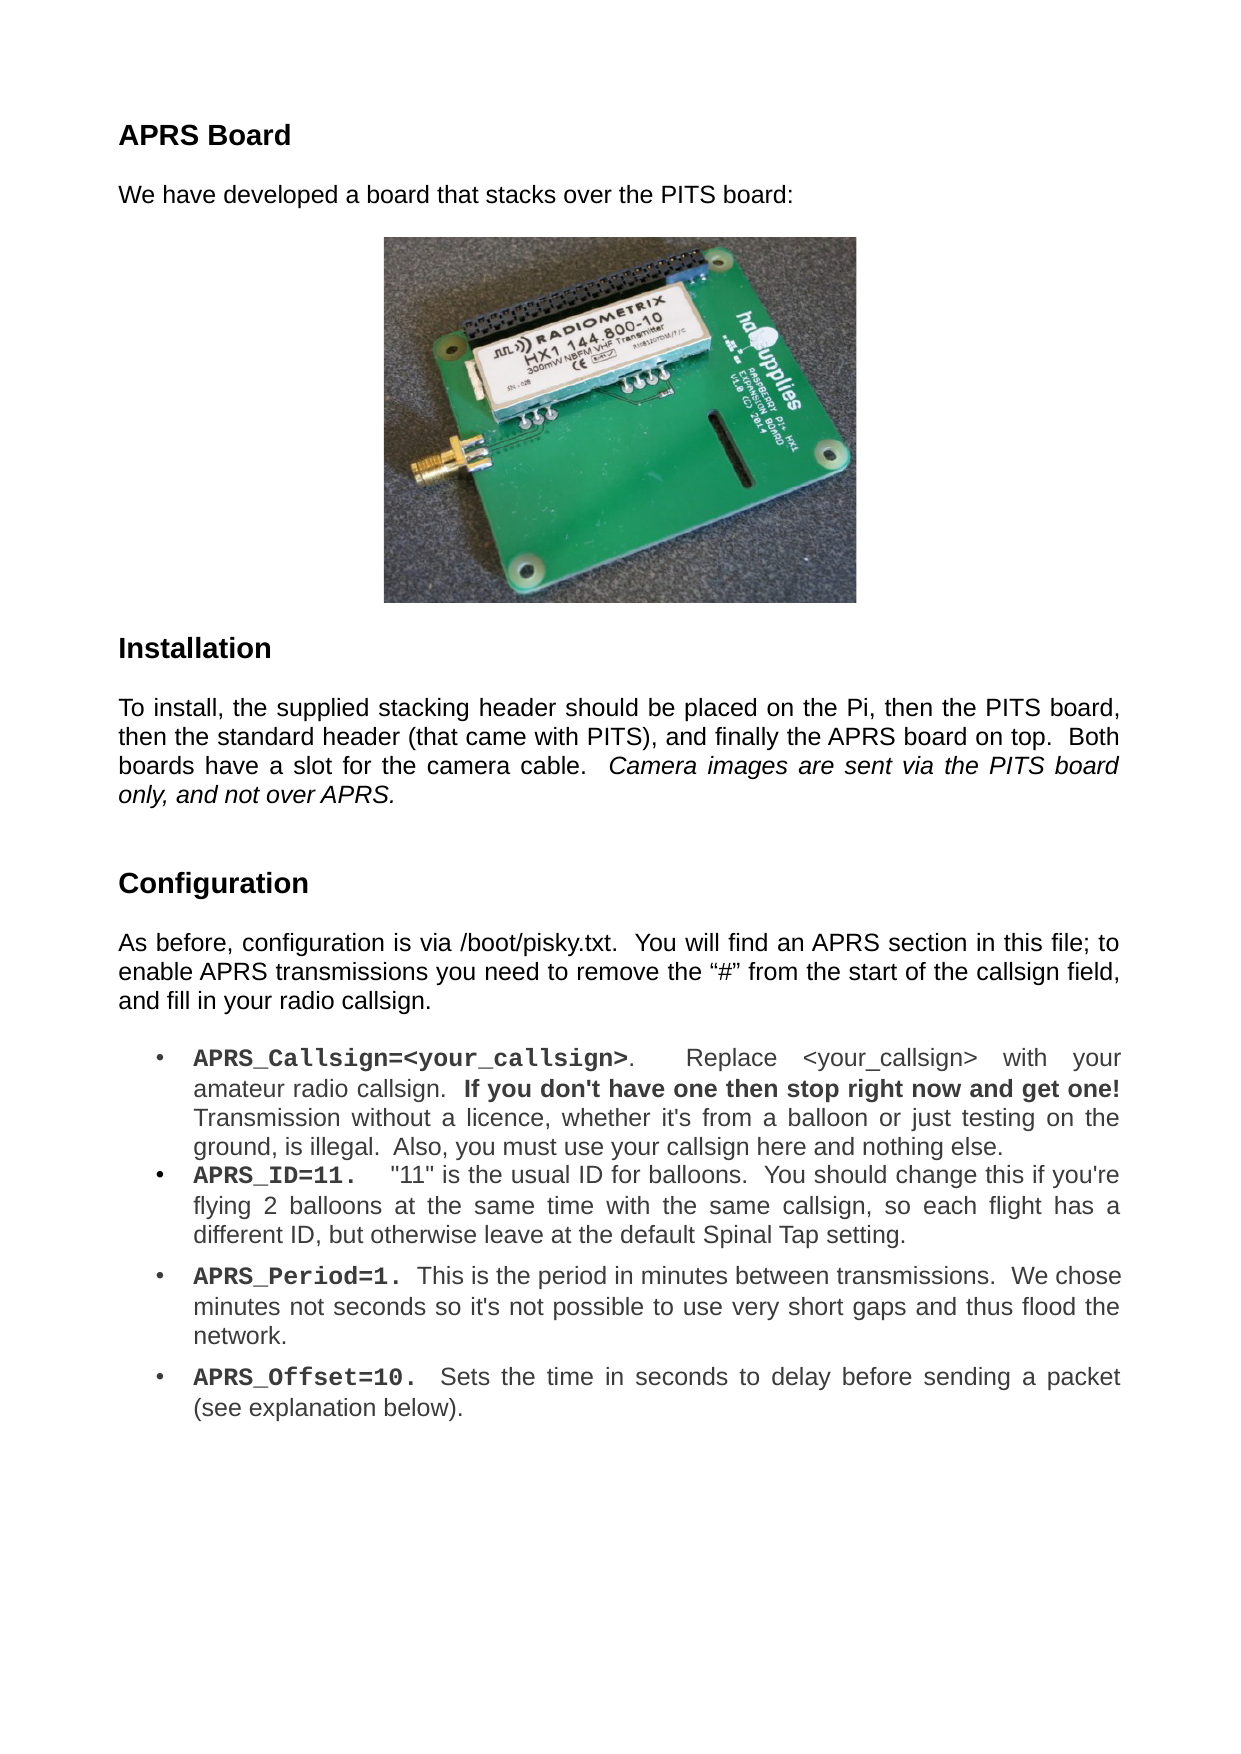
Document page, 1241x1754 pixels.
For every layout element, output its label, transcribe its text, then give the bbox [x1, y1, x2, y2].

list APRS_Period=1. This is the period in minutes between transmissions. We chose minutes not seconds so it's not possible to use very short gaps and thus flood the network. [156, 1261, 1122, 1350]
text Installation [118, 631, 1122, 664]
list APRS_Offset=10. Sets the time in seconds to delay before sending a packet (see explanation below). [156, 1362, 1122, 1422]
text As before, configuration is via /boot/pisky.txt. You will find an APRS section in this file; to enable APRS transmissions you need to remove the “#” from the start of the callsign field, and fill in your radio callsign. [118, 928, 1122, 1014]
text To install, the supplied stacking header should be placed on the Pi, then the PITS board, then the standard header (that came with PITS), and finally the APRS board on top. Both boards have a slot for the camera cable. Camera images are sent via the PITS board only, and not over APRS. [118, 693, 1122, 808]
list APRS_Callsign=<your_callsign>. Replace <your_callsign> with your amateur radio callsign. If you don't have one then stop right now and get one! Transmission without a licence, whether it's from a balloon or just testing on the ground, is illegal. Also, you must use your callsign here and nothing else. [156, 1043, 1122, 1160]
text Configuration [118, 866, 1122, 899]
text APRS Board [118, 118, 1122, 152]
text We have developed a board that stacks over the PITS board: [118, 180, 1122, 209]
list APRS_ID=11. "11" is the usual ID for balloons. You should change this if you're flying 2 balloons at the same time with the same callsign, so each flight has a different ID, but otherwise leave at the default Spinal Tap setting. [156, 1160, 1122, 1249]
